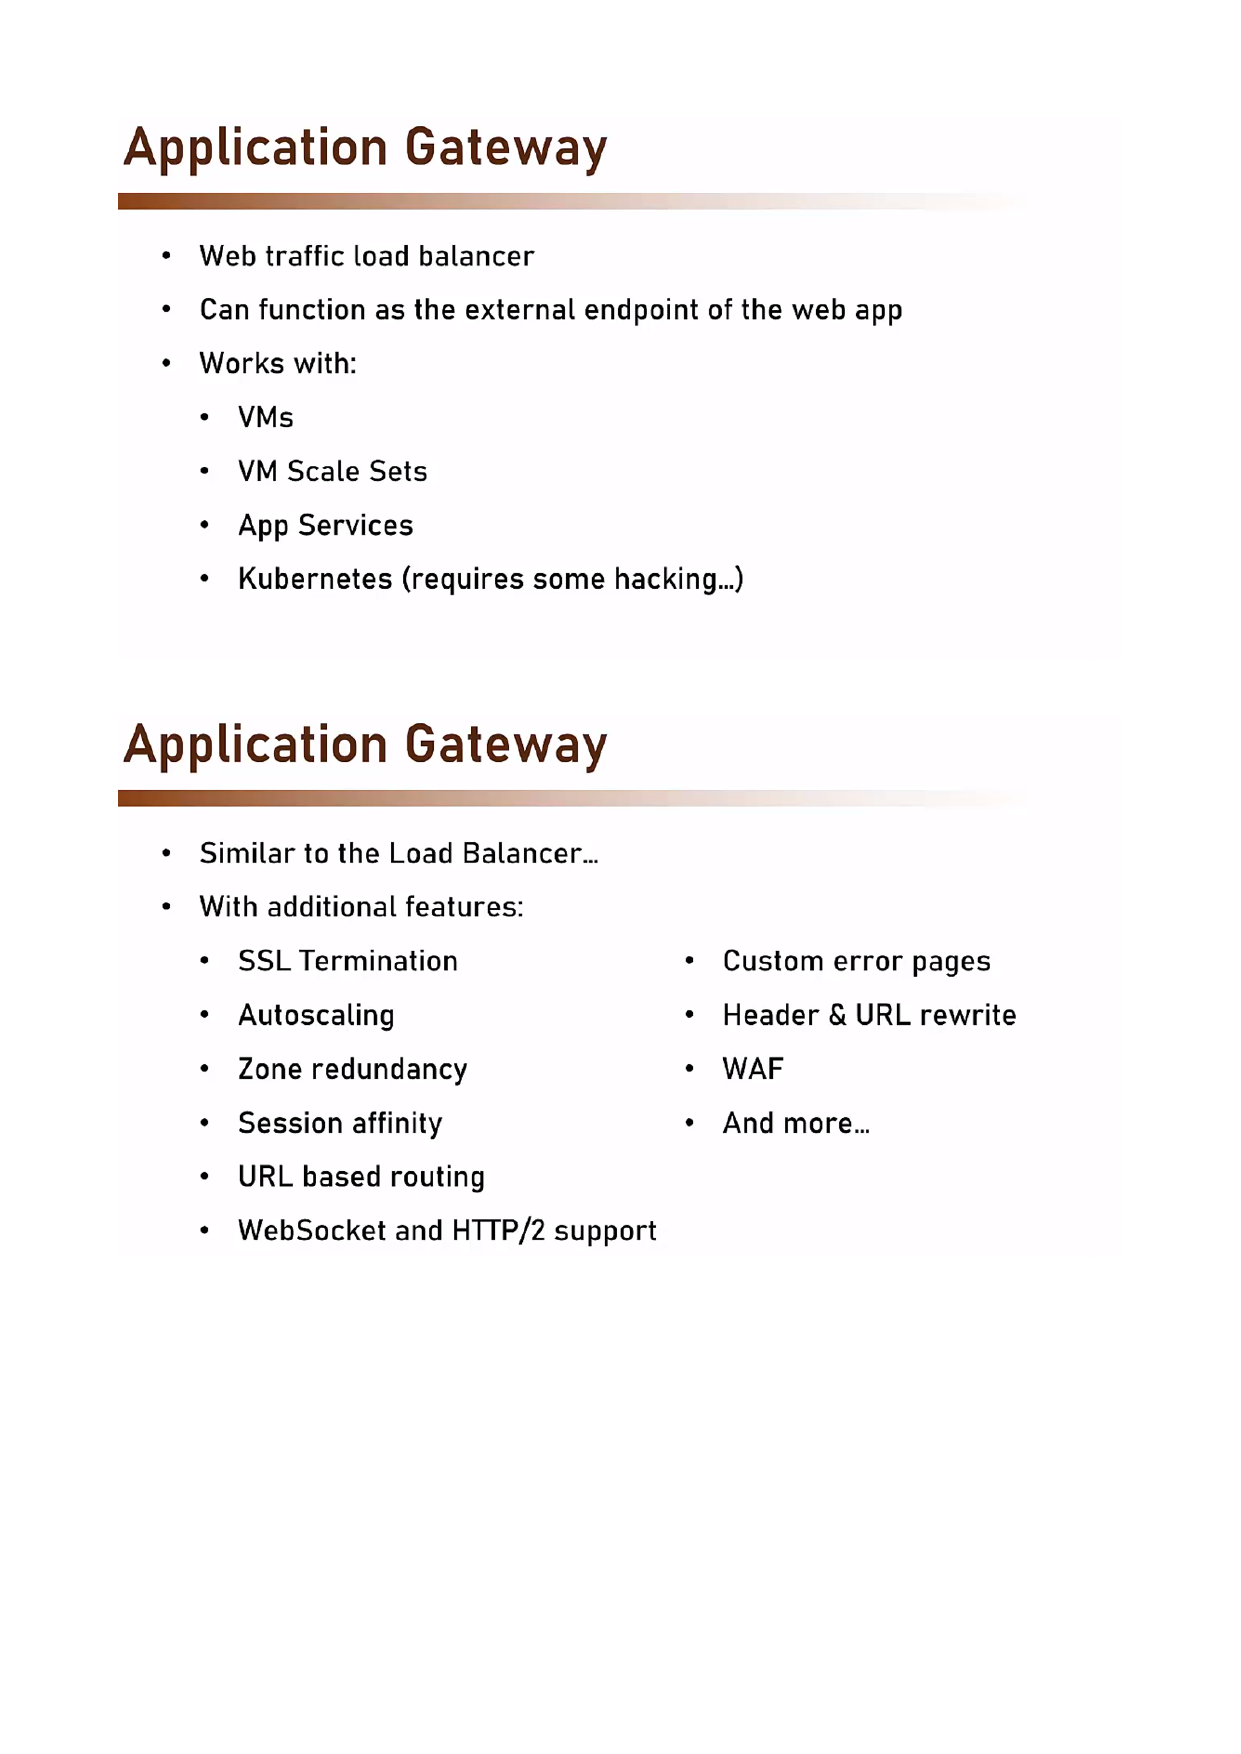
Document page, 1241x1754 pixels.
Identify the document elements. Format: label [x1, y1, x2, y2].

picture [118, 716, 1123, 1257]
picture [118, 118, 1123, 659]
